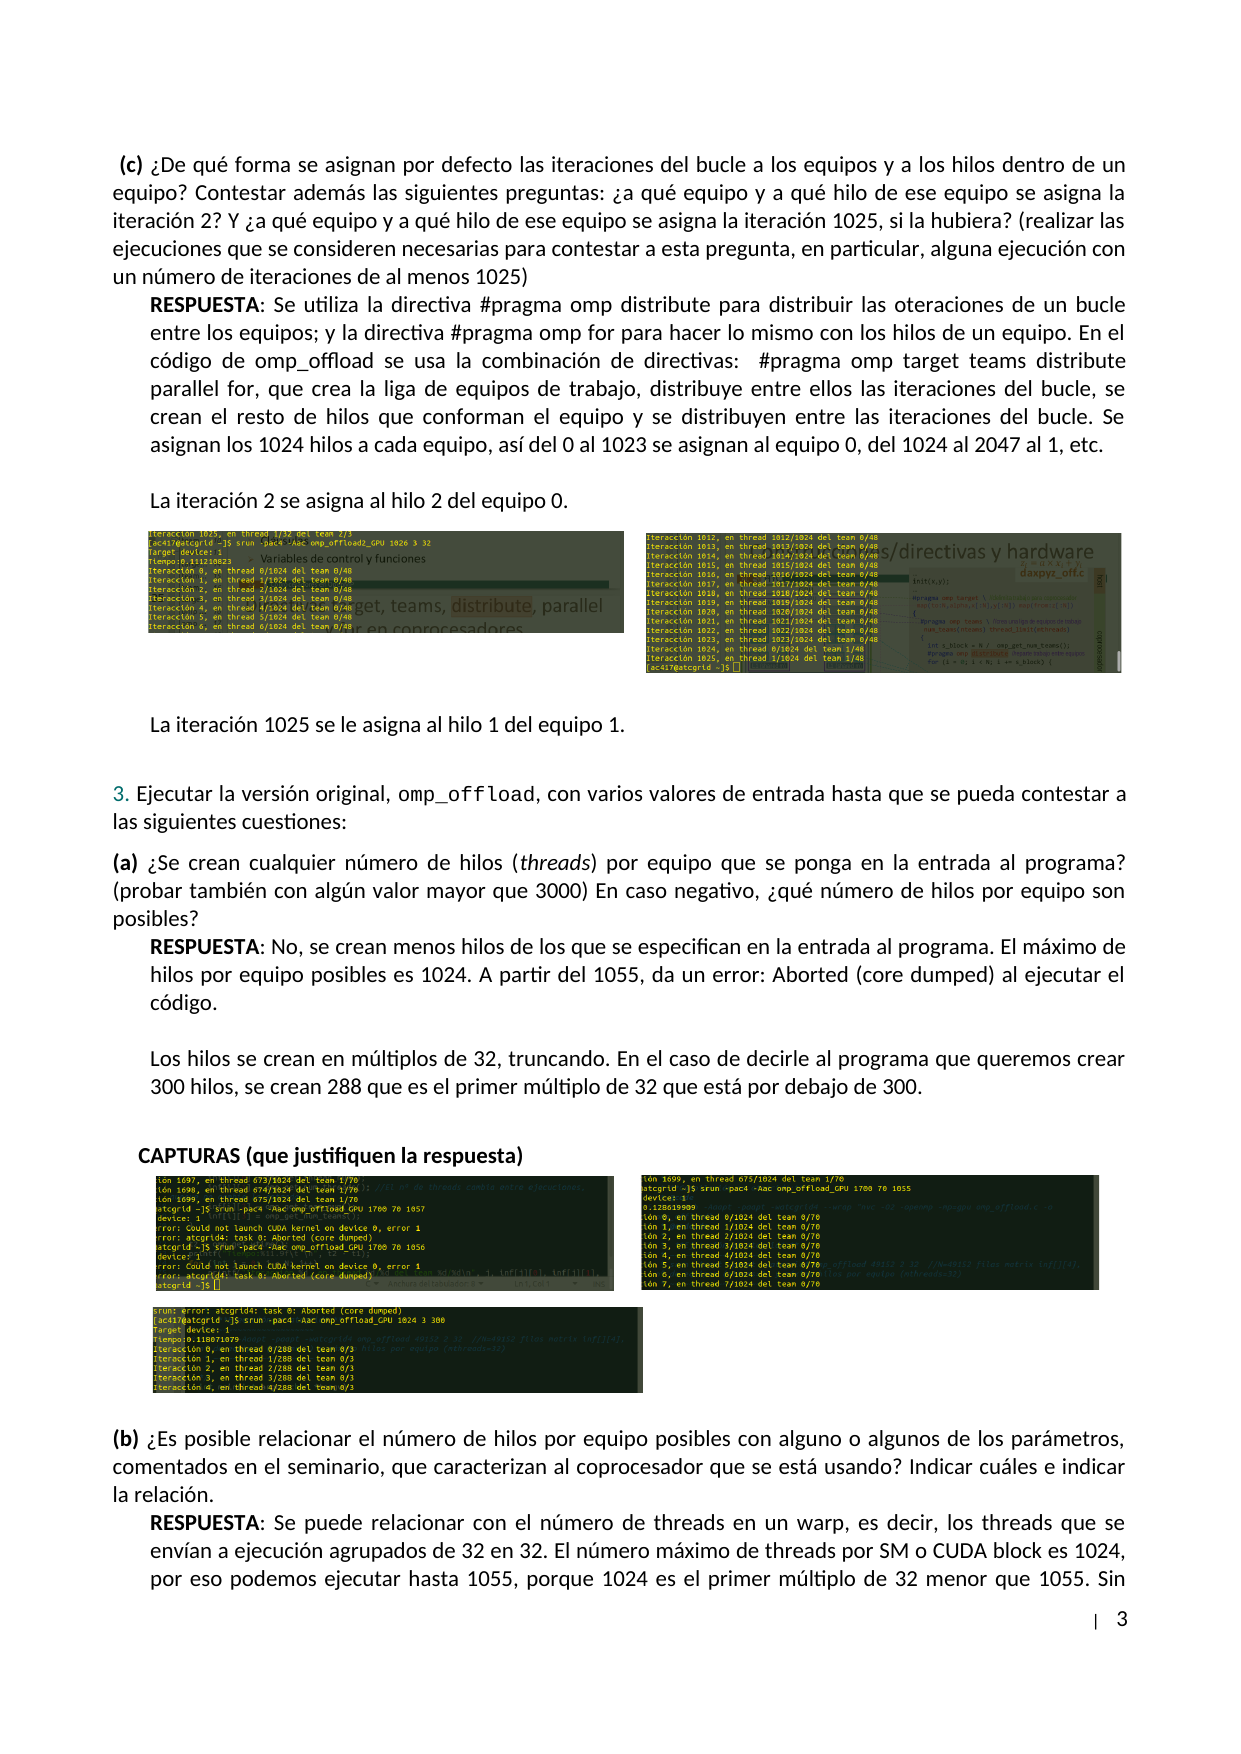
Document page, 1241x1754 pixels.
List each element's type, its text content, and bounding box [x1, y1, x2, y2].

text La iteración 2 se asigna al hilo 2 del equipo 0. [150, 486, 1128, 514]
text RESPUESTA: Se utiliza la directiva #pragma omp distribute para distribuir las oteraciones de un bucle entre los equipos; y la directiva #pragma omp for para hacer lo mismo con los hilos de un equipo. En el código de omp_offload se usa la combinación de directivas: #pragma omp target teams distribute parallel for, que crea la liga de equipos de trabajo, distribuye entre ellos las iteraciones del bucle, se crean el resto de hilos que conforman el equipo y se distribuyen entre las iteraciones del bucle. Se asignan los 1024 hilos a cada equipo, así del 0 al 1023 se asignan al equipo 0, del 1024 al 2047 al 1, etc. [150, 290, 1128, 458]
list CAPTURAS (que justifiquen la respuesta) [112, 1141, 1128, 1169]
list 3. Ejecutar la versión original, omp_offload, con varios valores de entrada hasta que se pueda contestar a las siguientes cuestiones: [112, 779, 1128, 836]
text RESPUESTA: Se puede relacionar con el número de threads en un warp, es decir, los threads que se envían a ejecución agrupados de 32 en 32. El número máximo de threads por SM o CUDA block es 1024, por eso podemos ejecutar hasta 1055, porque 1024 es el primer múltiplo de 32 menor que 1055. Sin [150, 1508, 1128, 1592]
list (c) ¿De qué forma se asignan por defecto las iteraciones del bucle a los equipos y a los hilos dentro de un equipo? Contestar además las siguientes preguntas: ¿a qué equipo y a qué hilo de ese equipo se asigna la iteración 2? Y ¿a qué equipo y a qué hilo de ese equipo se asigna la iteración 1025, si la hubiera? (realizar las ejecuciones que se consideren necesarias para contestar a esta pregunta, en particular, alguna ejecución con un número de iteraciones de al menos 1025) [112, 150, 1128, 290]
list (b) ¿Es posible relacionar el número de hilos por equipo posibles con alguno o algunos de los parámetros, comentados en el seminario, que caracterizan al coprocesador que se está usando? Indicar cuáles e indicar la relación. [112, 1424, 1128, 1508]
list (a) ¿Se crean cualquier número de hilos (threads) por equipo que se ponga en la entrada al programa? (probar también con algún valor mayor que 3000) En caso negativo, ¿qué número de hilos por equipo son posibles? [112, 848, 1128, 932]
text La iteración 1025 se le asigna al hilo 1 del equipo 1. [150, 710, 1128, 738]
text Los hilos se crean en múltiplos de 32, truncando. En el caso de decirle al programa que queremos crear 300 hilos, se crean 288 que es el primer múltiplo de 32 que está por debajo de 300. [150, 1044, 1128, 1100]
text RESPUESTA: No, se crean menos hilos de los que se especifican en la entrada al programa. El máximo de hilos por equipo posibles es 1024. A partir del 1055, da un error: Aborted (core dumped) al ejecutar el código. [150, 932, 1128, 1016]
